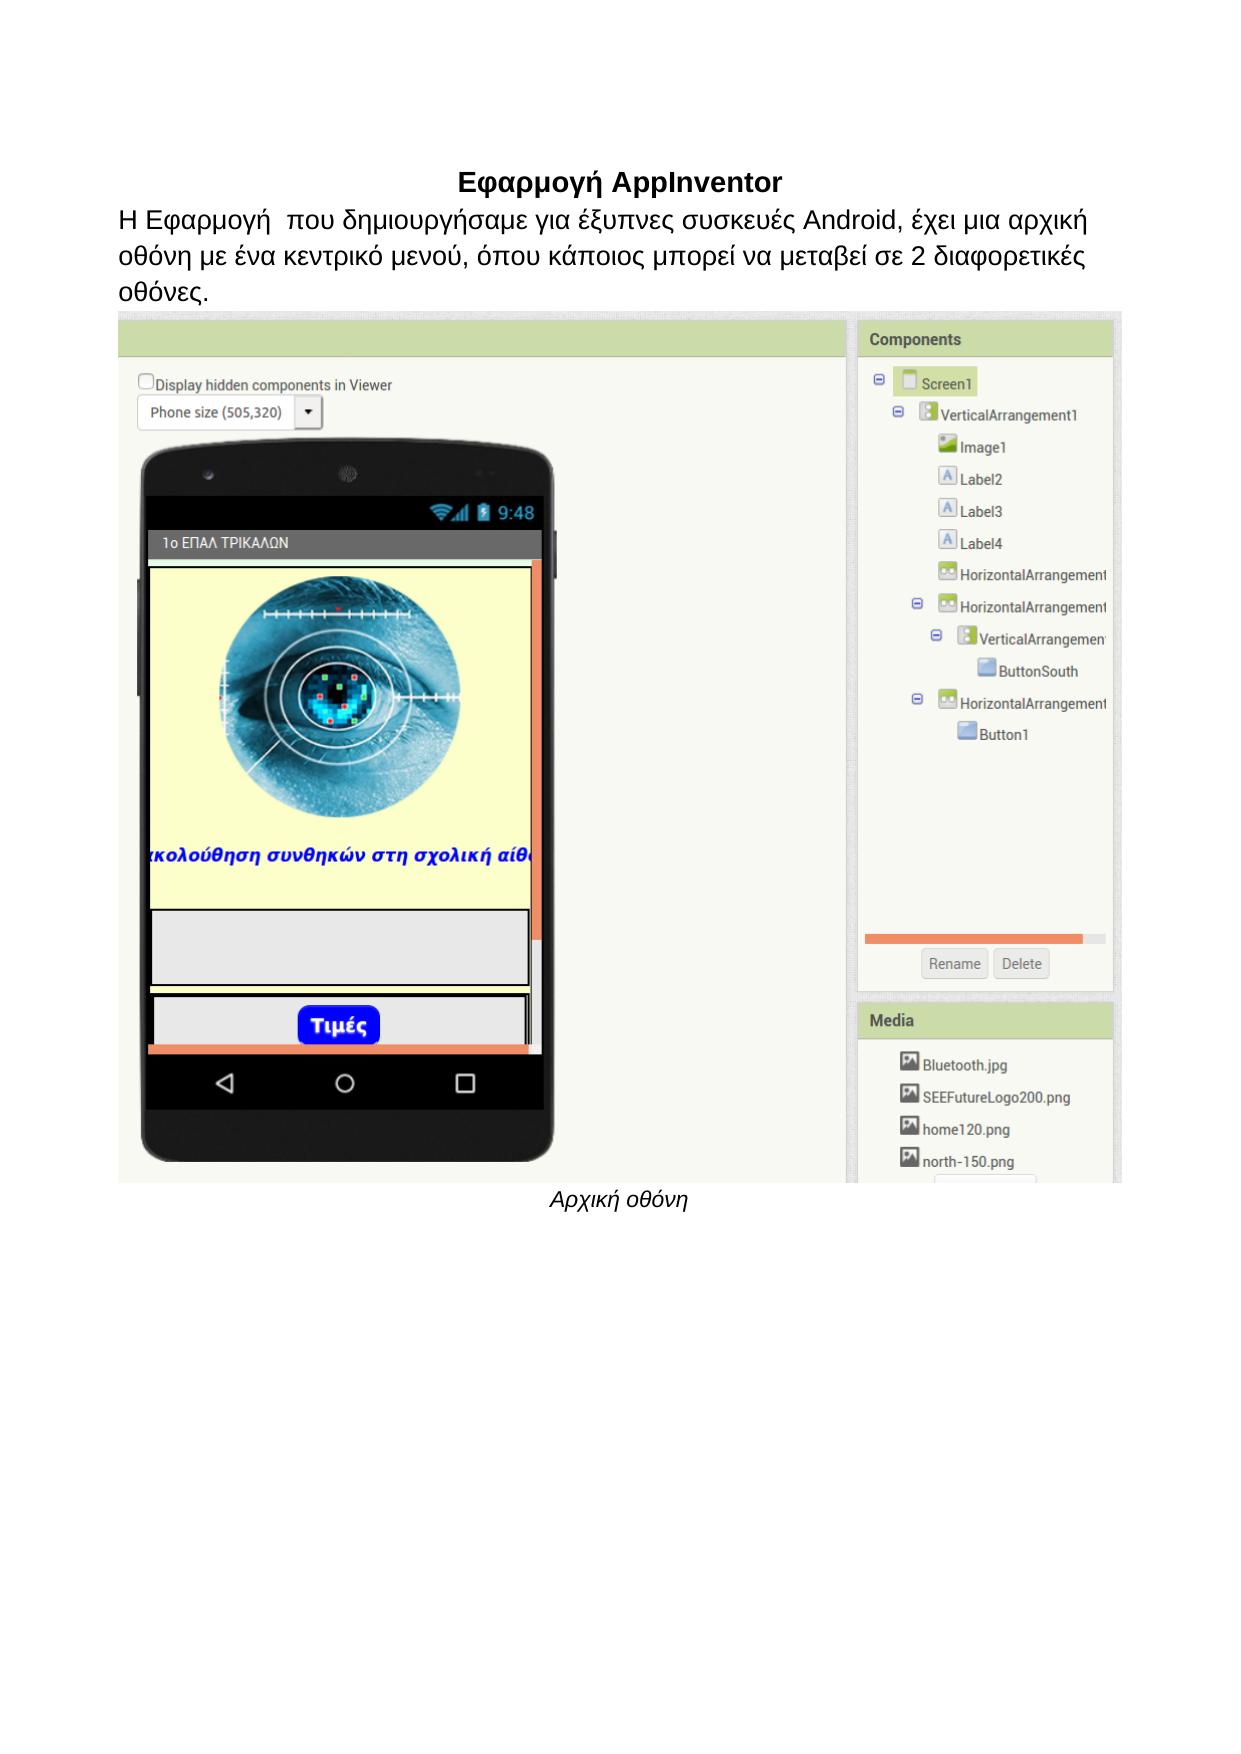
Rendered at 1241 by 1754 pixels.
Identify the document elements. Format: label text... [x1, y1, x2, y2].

text Η Εφαρμογή που δημιουργήσαμε για έξυπνες συσκευές Android, έχει μια αρχική οθόνη με ένα κεντρικό μενού, όπου κάποιος μπορεί να μεταβεί σε 2 διαφορετικές οθόνες. [118, 204, 1122, 307]
text Εφαρμογή AppInventor [118, 165, 1122, 199]
text Αρχική οθόνη [118, 1186, 1122, 1213]
